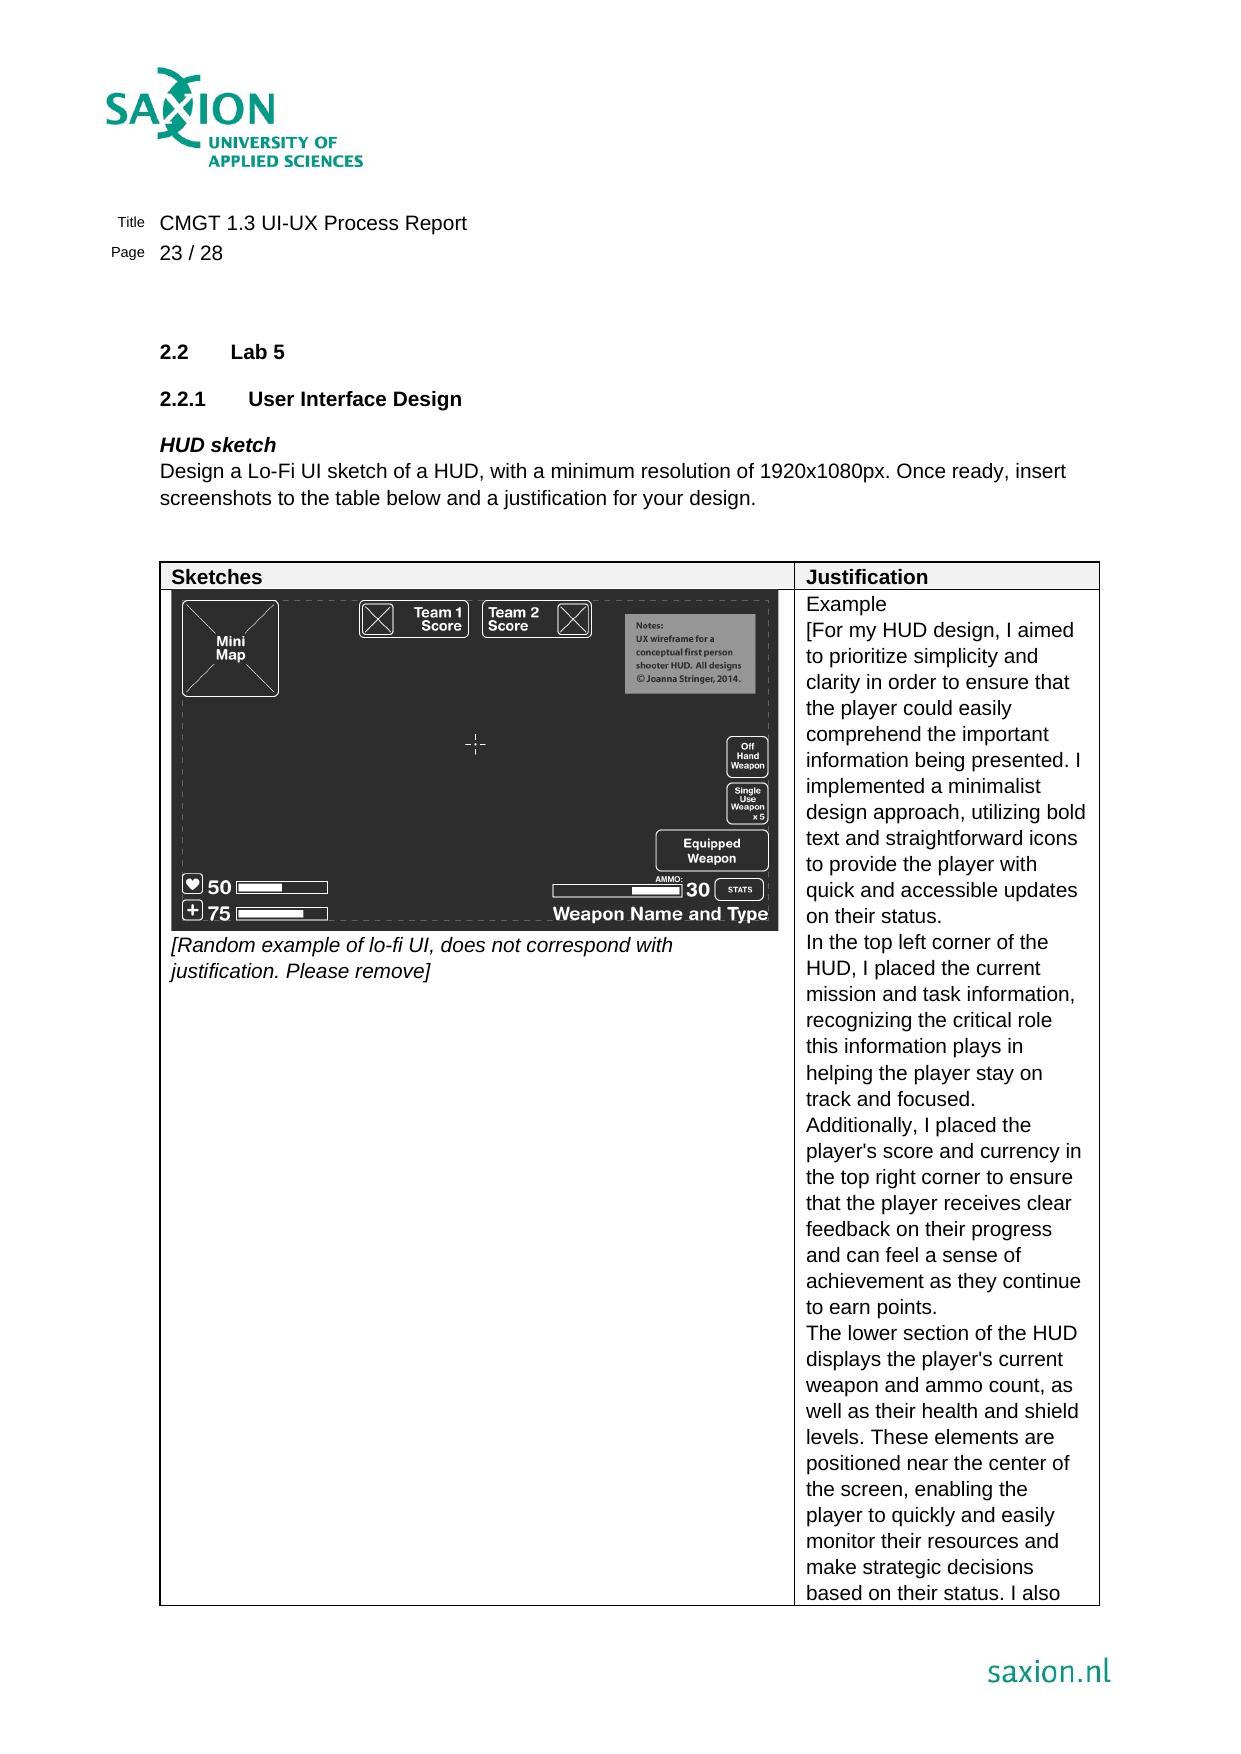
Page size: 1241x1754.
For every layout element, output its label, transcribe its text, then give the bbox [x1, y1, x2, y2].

subtitle User Interface Design [159, 384, 1110, 410]
text Design a Lo-Fi UI sketch of a HUD, with a minimum resolution of 1920x1080px. Once ready, insert screenshots to the table below and a justification for your design. [159, 457, 1110, 509]
subtitle Lab 5 [159, 337, 1110, 363]
subtitle HUD sketch [159, 431, 1110, 457]
table_header Sketches [161, 563, 794, 588]
picture [0, 1632, 1241, 1754]
table_cell [Random example of lo-fi UI, does not correspond with justification. Please remove] [161, 590, 794, 1605]
picture [76, 59, 393, 178]
table_cell Example [For my HUD design, I aimed to prioritize simplicity and clarity in order to ensure that the player could easily comprehend the important information being presented. I implemented a minimalist design approach, utilizing bold text and straightforward icons to provide the player with quick and accessible updates on their status. In the top left corner of the HUD, I placed the current mission and task information, recognizing the critical role this information plays in helping the player stay on track and focused. Additionally, I placed the player's score and currency in the top right corner to ensure that the player receives clear feedback on their progress and can feel a sense of achievement as they continue to earn points. The lower section of the HUD displays the player's current weapon and ammo count, as well as their health and shield levels. These elements are positioned near the center of the screen, enabling the player to quickly and easily monitor their resources and make strategic decisions based on their status. I also [795, 590, 1099, 1605]
table_header Justification [795, 563, 1099, 588]
picture [171, 589, 779, 931]
